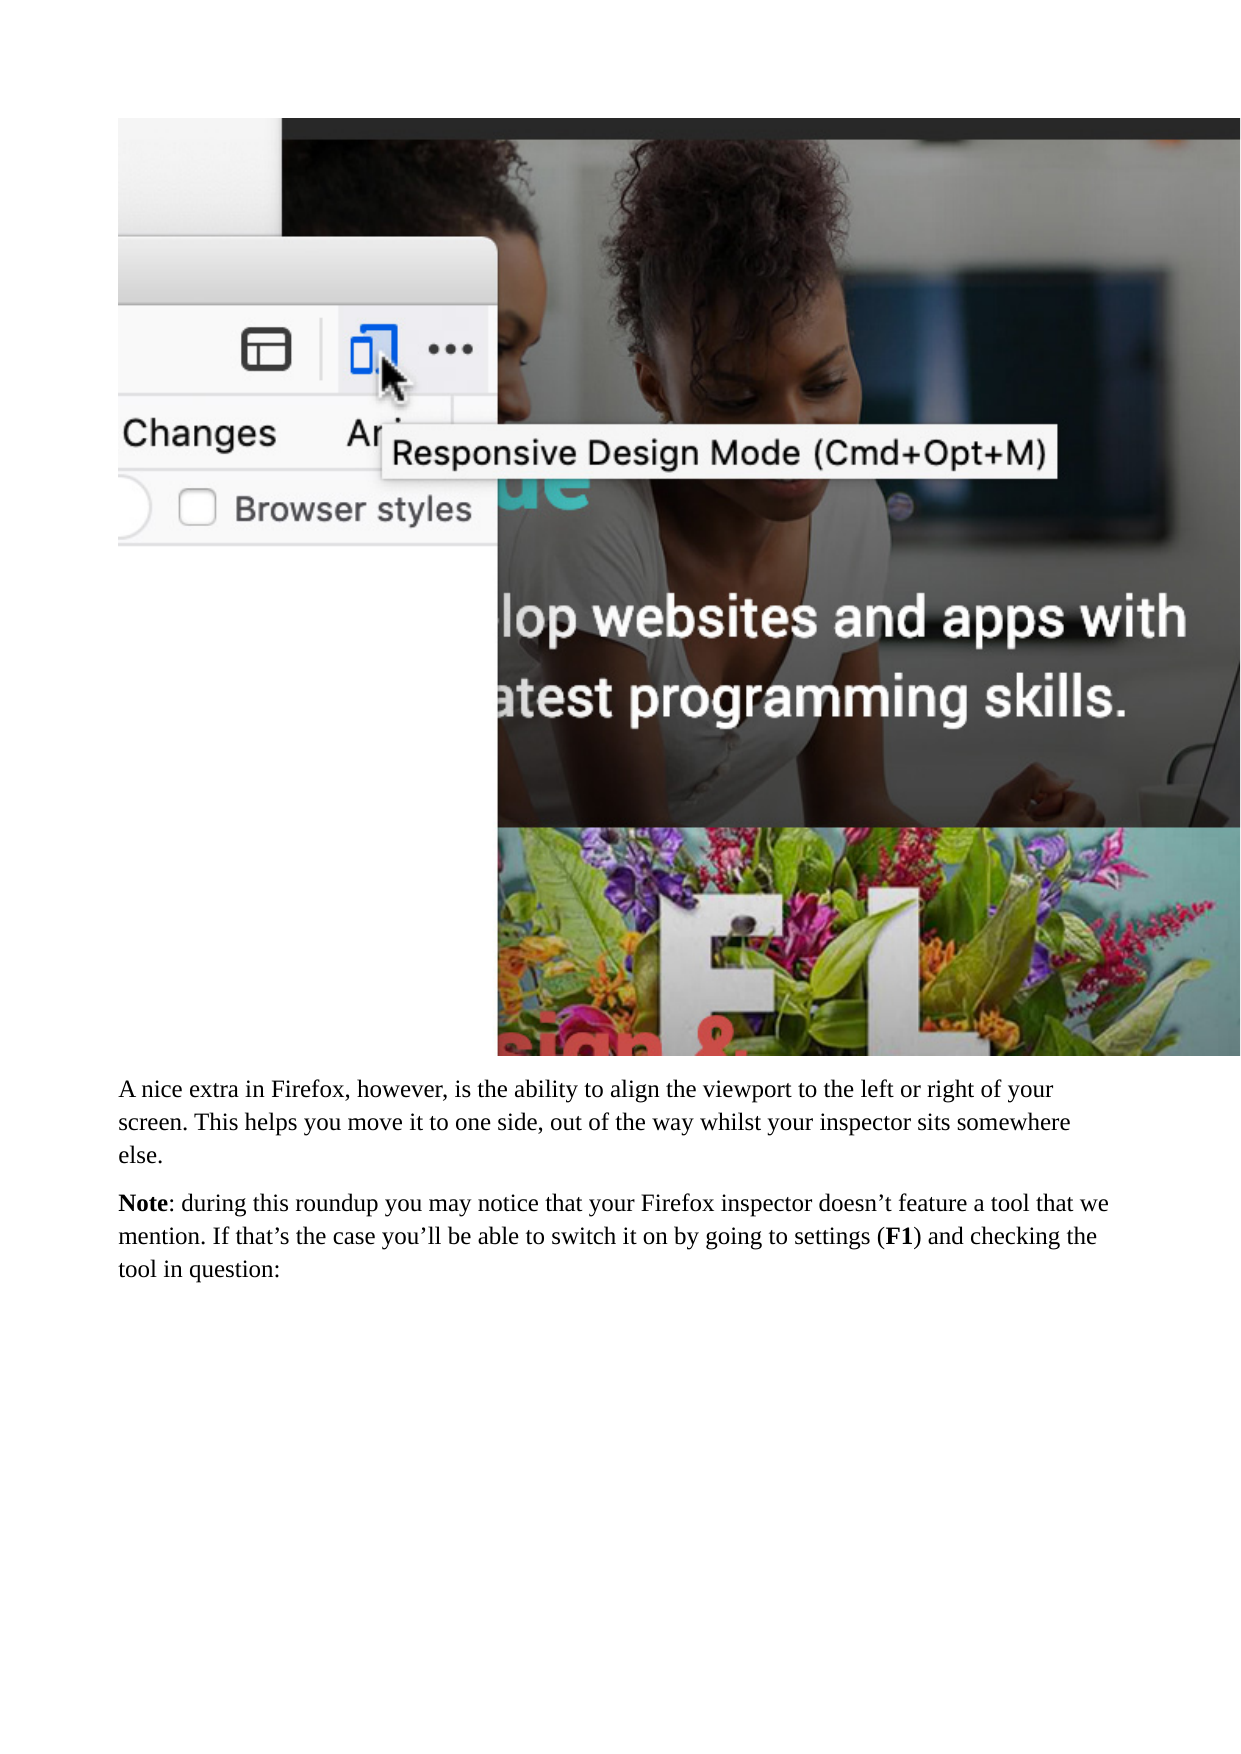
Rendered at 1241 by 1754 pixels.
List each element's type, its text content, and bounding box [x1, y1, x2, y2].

text A nice extra in Firefox, however, is the ability to align the viewport to the left or right of your screen. This helps you move it to one side, out of the way whilst your inspector sits somewhere else. [118, 1074, 1122, 1169]
picture [118, 118, 1241, 1056]
text Note: during this roundup you may notice that your Firefox inspector doesn’t feature a tool that we mention. If that’s the case you’ll be able to switch it on by going to settings (F1) and checking the tool in question: [118, 1188, 1122, 1283]
